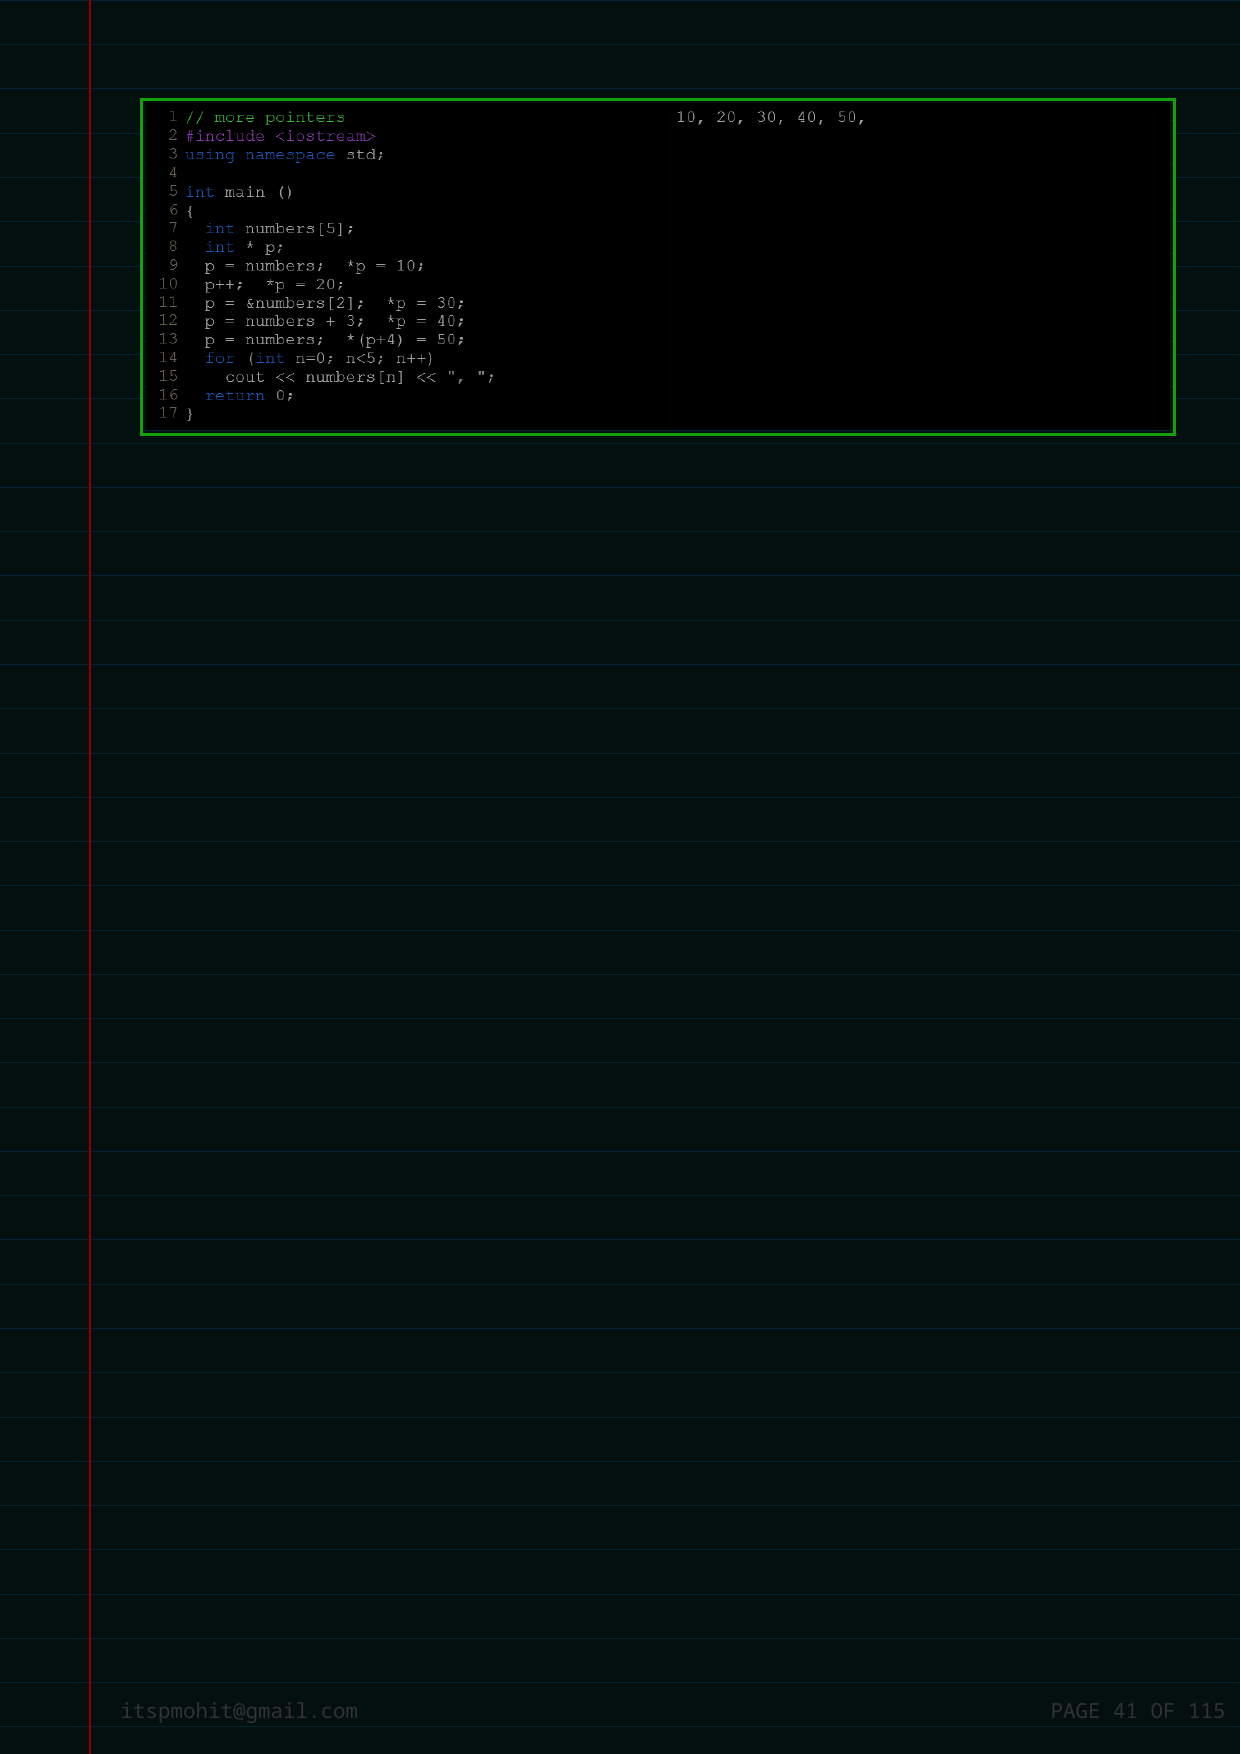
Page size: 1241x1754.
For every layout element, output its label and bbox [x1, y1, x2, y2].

picture [146, 103, 1170, 430]
